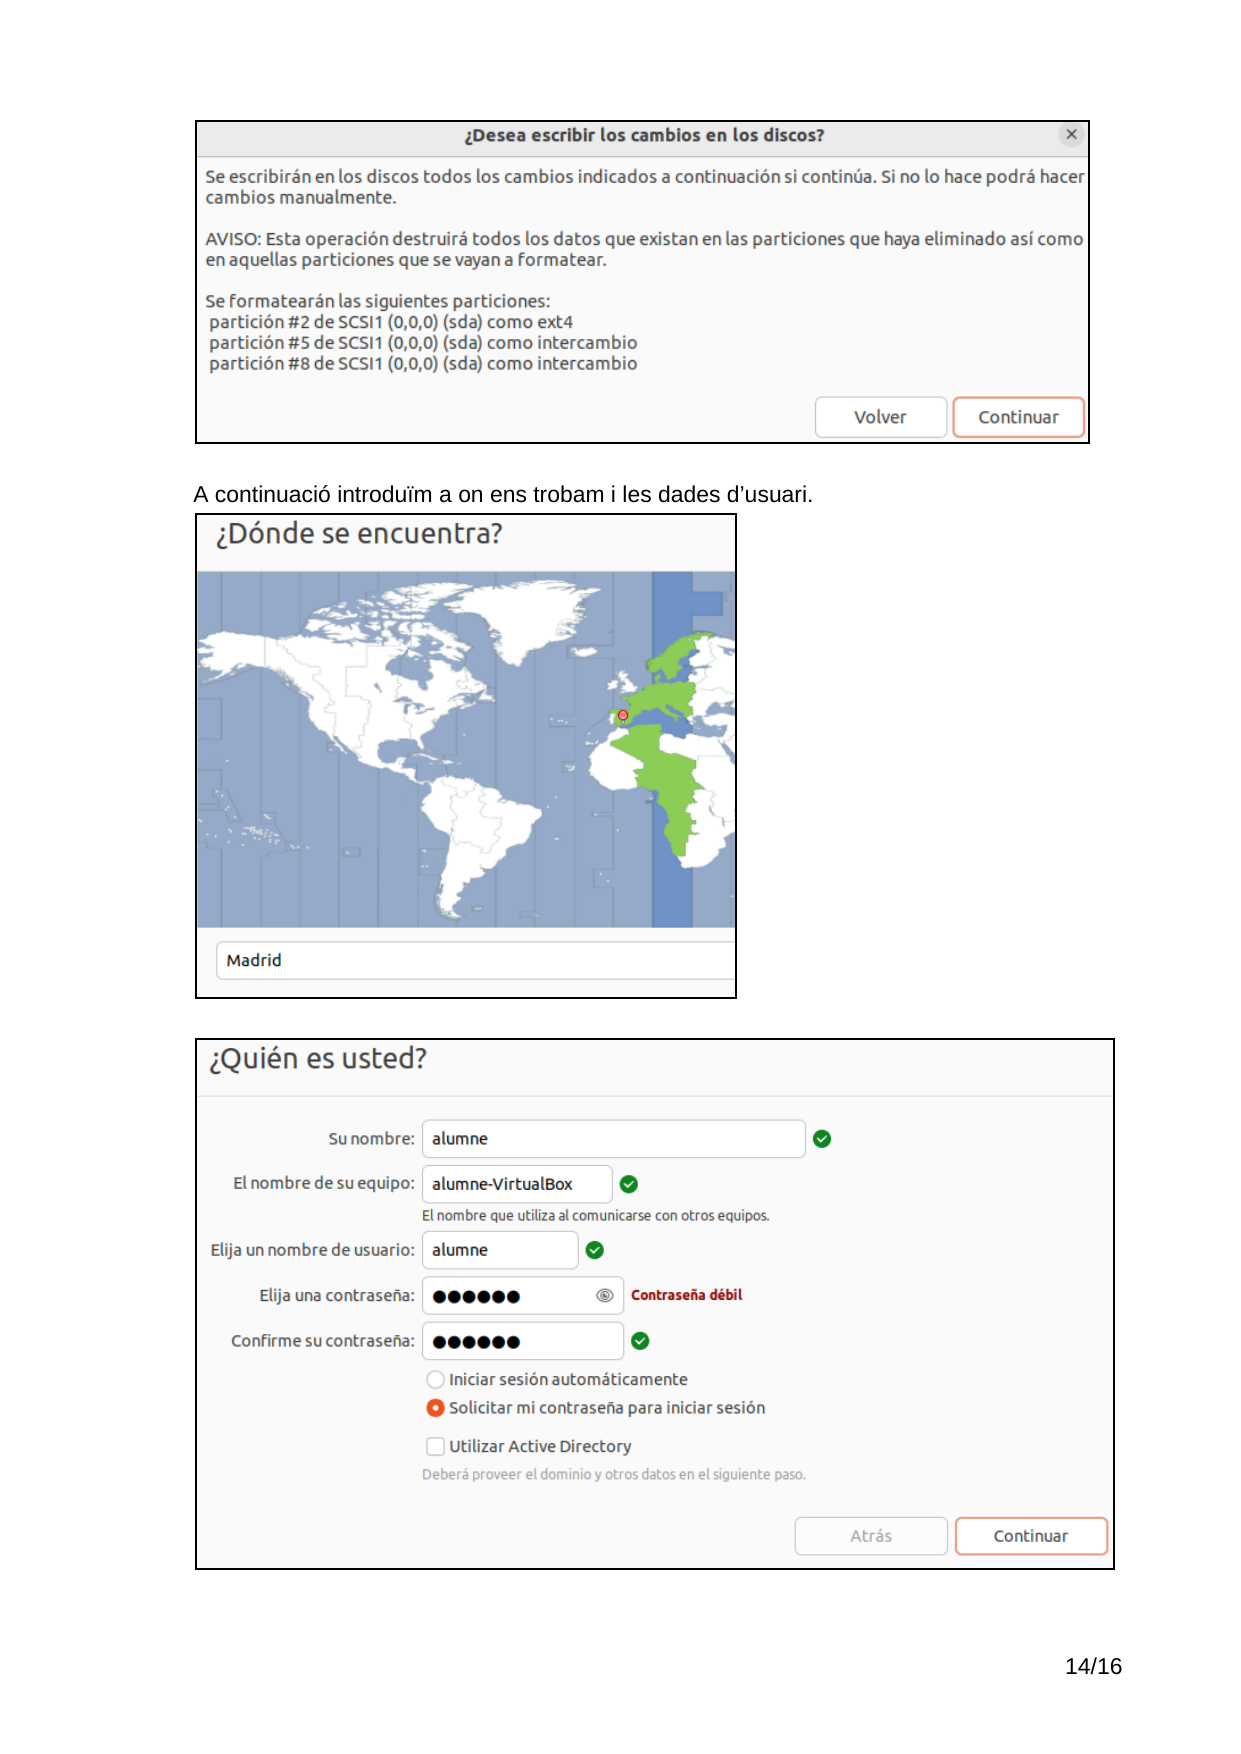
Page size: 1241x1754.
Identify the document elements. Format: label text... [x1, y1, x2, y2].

picture [197, 515, 735, 997]
text A continuació introduïm a on ens trobam i les dades d’usuari. [118, 481, 1122, 507]
picture [197, 122, 1088, 442]
picture [197, 1040, 1113, 1568]
